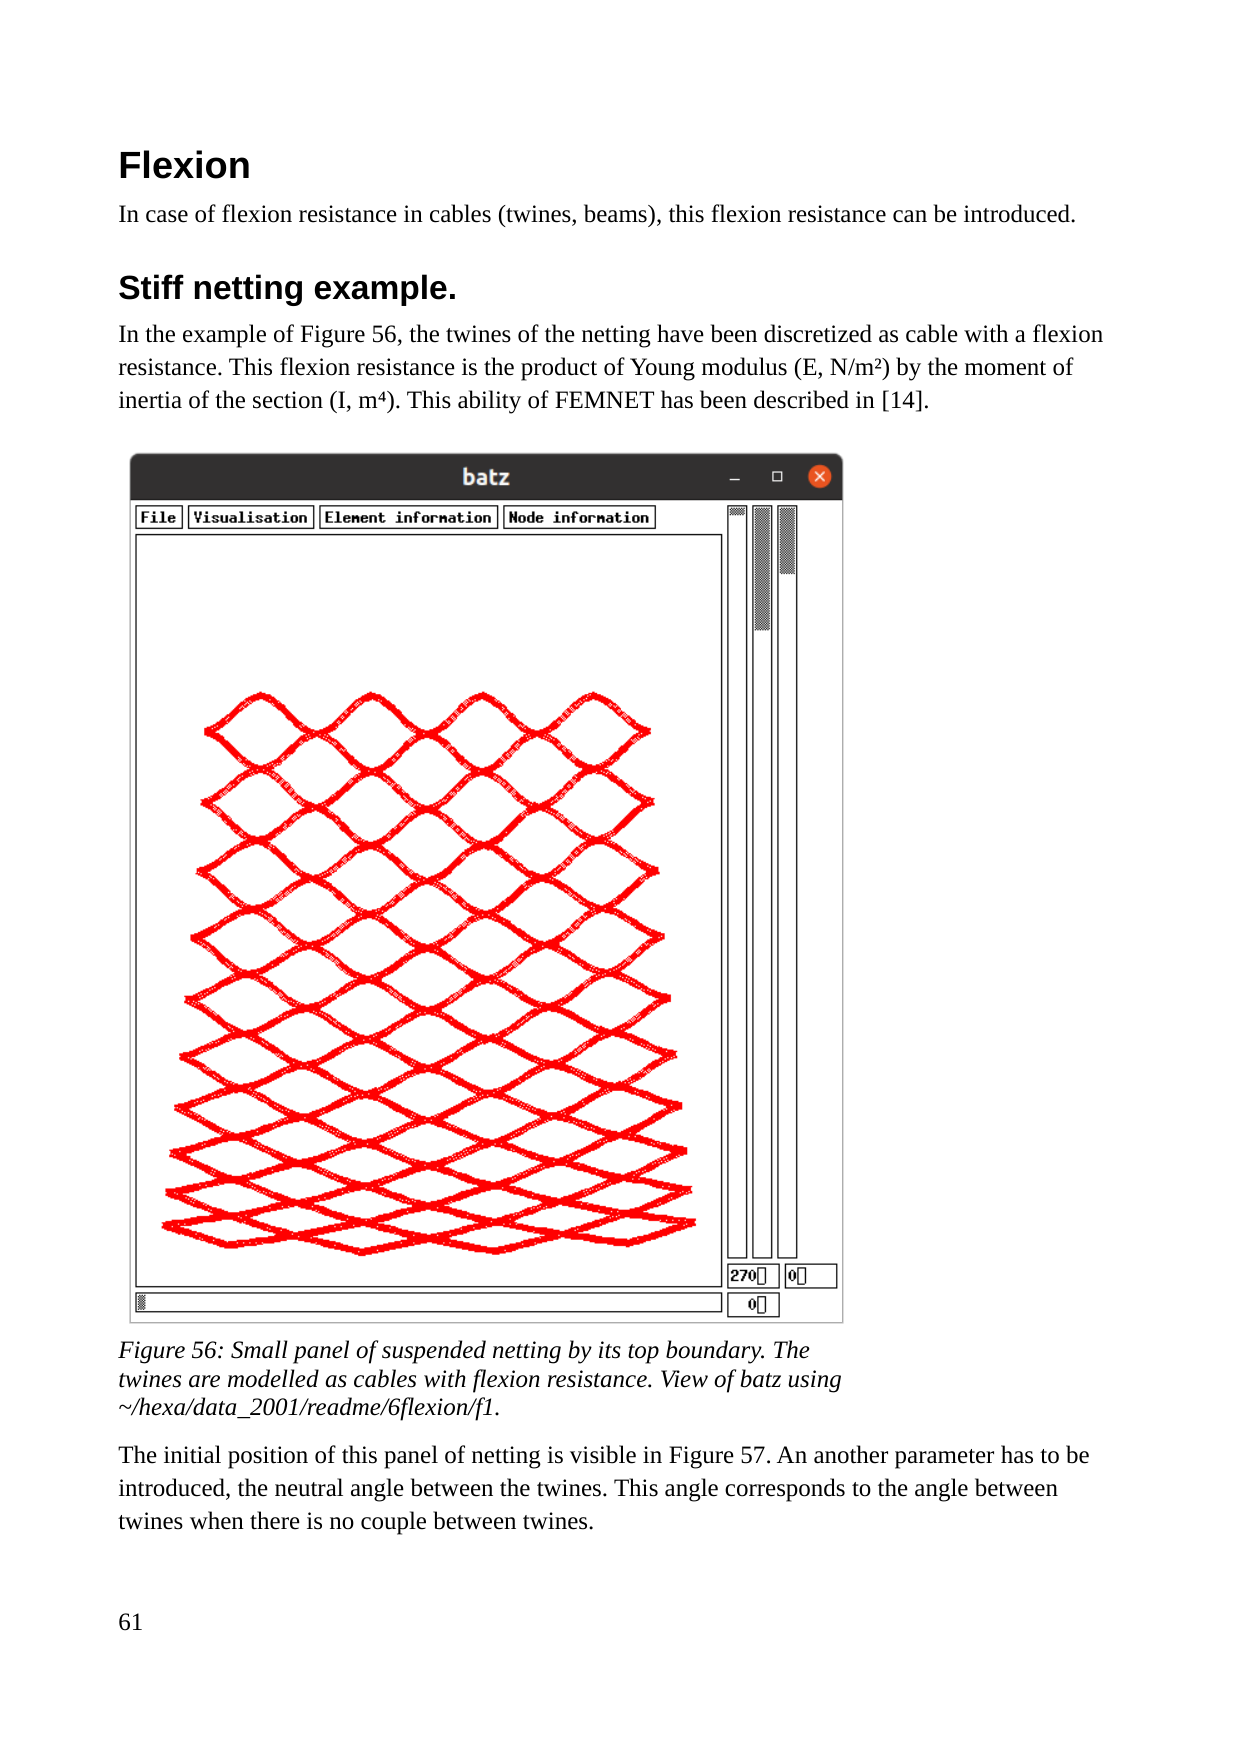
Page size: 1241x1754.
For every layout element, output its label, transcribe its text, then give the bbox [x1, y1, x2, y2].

picture [118, 445, 855, 1335]
text The initial position of this panel of netting is visible in Figure 57. An another parameter has to be introduced, the neutral angle between the twines. This angle corresponds to the angle between twines when there is no couple between twines. [118, 1440, 1122, 1535]
subtitle Flexion [118, 143, 1122, 187]
text In the example of Figure 56, the twines of the netting have been discretized as cable with a flexion resistance. This flexion resistance is the product of Young modulus (E, N/m²) by the moment of inertia of the section (I, m⁴). This ability of FEMNET has been described in [14]. [118, 319, 1122, 414]
text In case of flexion resistance in cables (twines, beams), this flexion resistance can be introduced. [118, 199, 1122, 228]
subtitle Stiff netting example. [118, 268, 1122, 306]
text Figure 56: Small panel of suspended netting by its top boundary. The twines are modelled as cables with flexion resistance. View of batz using ~/hexa/data_2001/readme/6flexion/f1. [118, 1335, 854, 1421]
